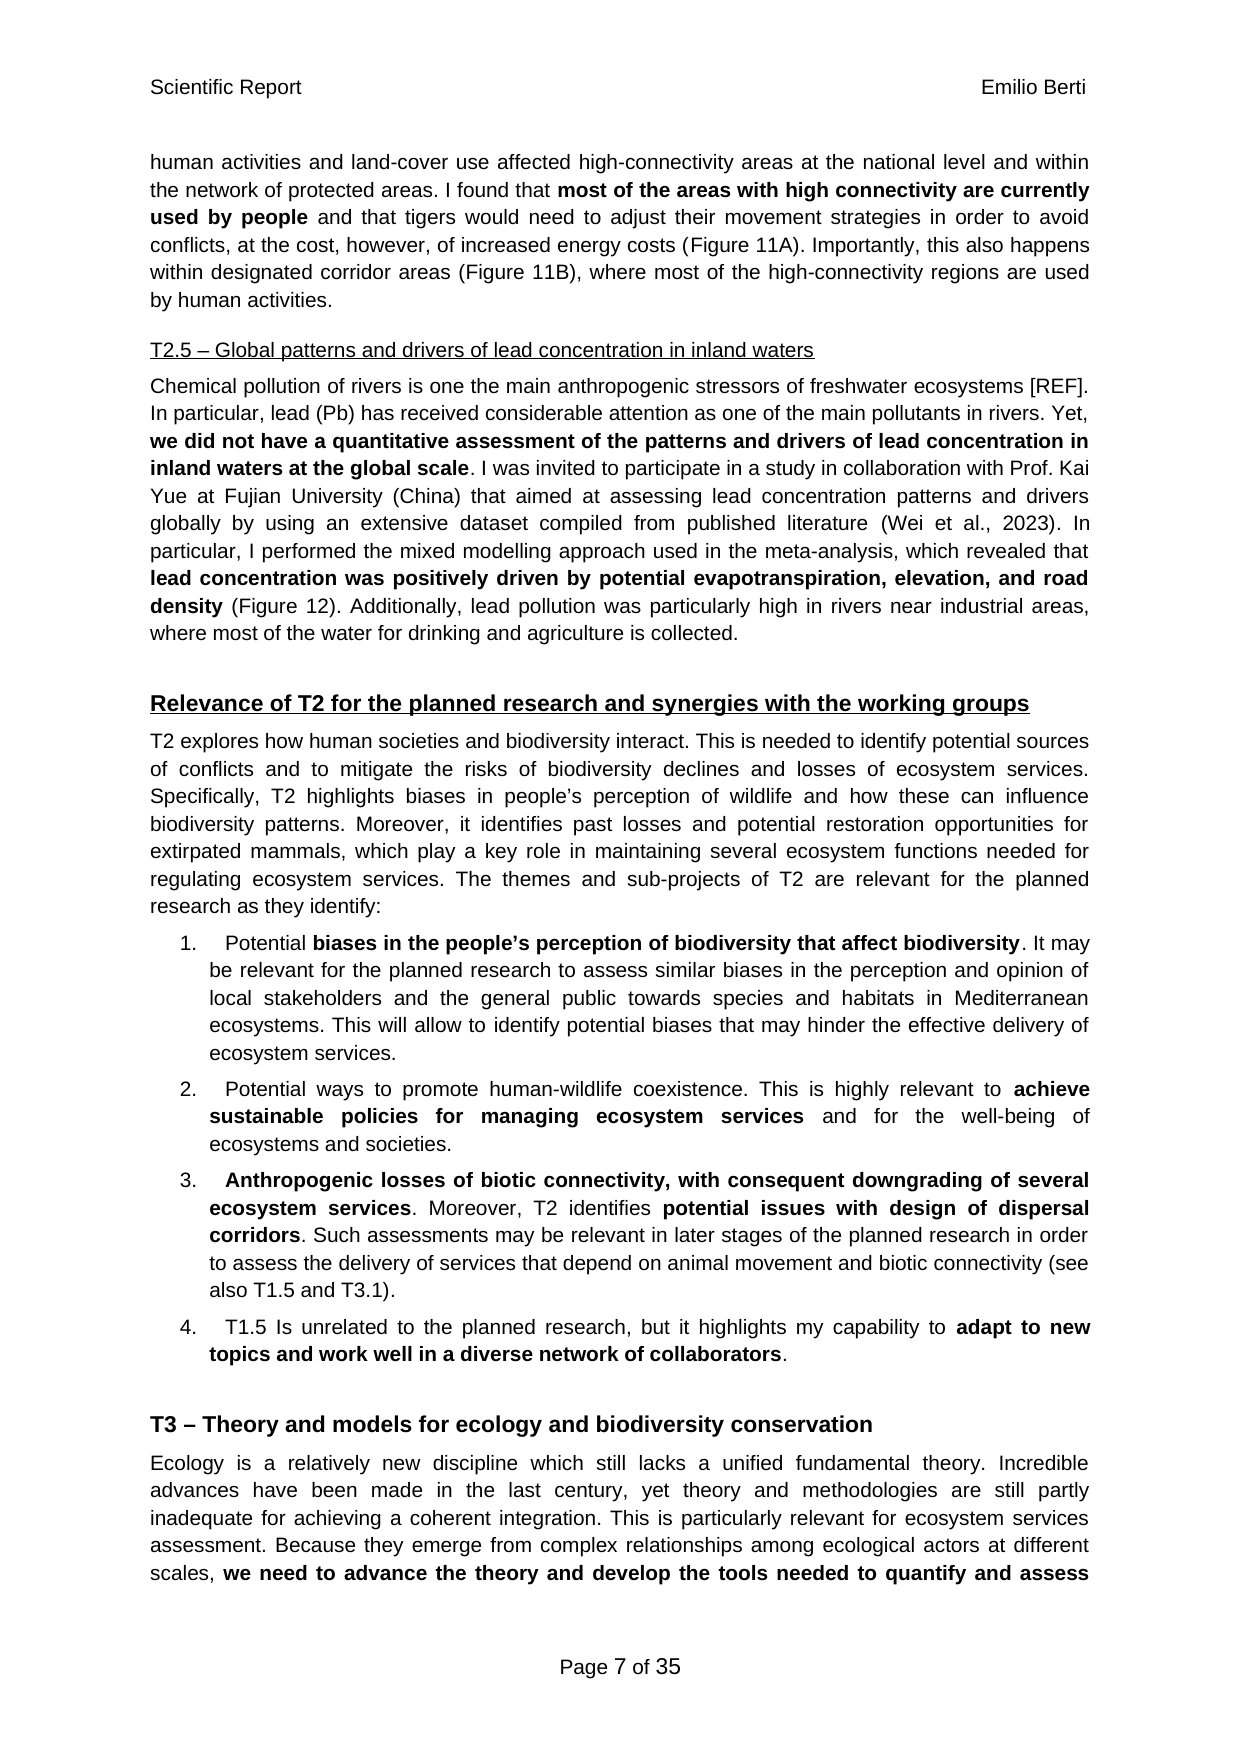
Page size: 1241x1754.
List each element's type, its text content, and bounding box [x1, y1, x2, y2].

subtitle Relevance of T2 for the planned research and synergies with the working groups [150, 690, 1090, 716]
list Potential biases in the people’s perception of biodiversity that affect biodiversity. It may be relevant for the planned research to assess similar biases in the perception and opinion of local stakeholders and the general public towards species and habitats in Mediterranean ecosystems. This will allow to identify potential biases that may hinder the effective delivery of ecosystem services. [179, 930, 1090, 1064]
text human activities and land-cover use affected high-connectivity areas at the national level and within the network of protected areas. I found that most of the areas with high connectivity are currently used by people and that tigers would need to adjust their movement strategies in order to avoid conflicts, at the cost, however, of increased energy costs (Figure 11A). Importantly, this also happens within designated corridor areas (Figure 11B), where most of the high-connectivity regions are used by human activities. [150, 150, 1090, 311]
list Potential ways to promote human-wildlife coexistence. This is highly relevant to achieve sustainable policies for managing ecosystem services and for the well-being of ecosystems and societies. [179, 1077, 1090, 1156]
subtitle T2.5 – Global patterns and drivers of lead concentration in inland waters [150, 337, 1090, 361]
text Ecology is a relatively new discipline which still lacks a unified fundamental theory. Incredible advances have been made in the last century, yet theory and methodologies are still partly inadequate for achieving a coherent integration. This is particularly relevant for ecosystem services assessment. Because they emerge from complex relationships among ecological actors at different scales, we need to advance the theory and develop the tools needed to quantify and assess [150, 1450, 1090, 1584]
subtitle T3 – Theory and models for ecology and biodiversity conservation [150, 1411, 1090, 1438]
text Chemical pollution of rivers is one the main anthropogenic stressors of freshwater ecosystems [REF]. In particular, lead (Pb) has received considerable attention as one of the main pollutants in rivers. Yet, we did not have a quantitative assessment of the patterns and drivers of lead concentration in inland waters at the global scale. I was invited to participate in a study in collaboration with Prof. Kai Yue at Fujian University (China) that aimed at assessing lead concentration patterns and drivers globally by using an extensive dataset compiled from published literature (Wei et al., 2023). In particular, I performed the mixed modelling approach used in the meta-analysis, which revealed that lead concentration was positively driven by potential evapotranspiration, elevation, and road density (Figure 12). Additionally, lead pollution was particularly high in rivers near industrial areas, where most of the water for drinking and agriculture is collected. [150, 373, 1090, 645]
text T2 explores how human societies and biodiversity interact. This is needed to identify potential sources of conflicts and to mitigate the risks of biodiversity declines and losses of ecosystem services. Specifically, T2 highlights biases in people’s perception of wildlife and how these can influence biodiversity patterns. Moreover, it identifies past losses and potential restoration opportunities for extirpated mammals, which play a key role in maintaining several ecosystem functions needed for regulating ecosystem services. The themes and sub-projects of T2 are relevant for the planned research as they identify: [150, 729, 1090, 918]
list T1.5 Is unrelated to the planned research, but it highlights my capability to adapt to new topics and work well in a diverse network of collaborators. [179, 1315, 1090, 1366]
list Anthropogenic losses of biotic connectivity, with consequent downgrading of several ecosystem services. Moreover, T2 identifies potential issues with design of dispersal corridors. Such assessments may be relevant in later stages of the planned research in order to assess the delivery of services that depend on animal movement and biotic connectivity (see also T1.5 and T3.1). [179, 1168, 1090, 1302]
